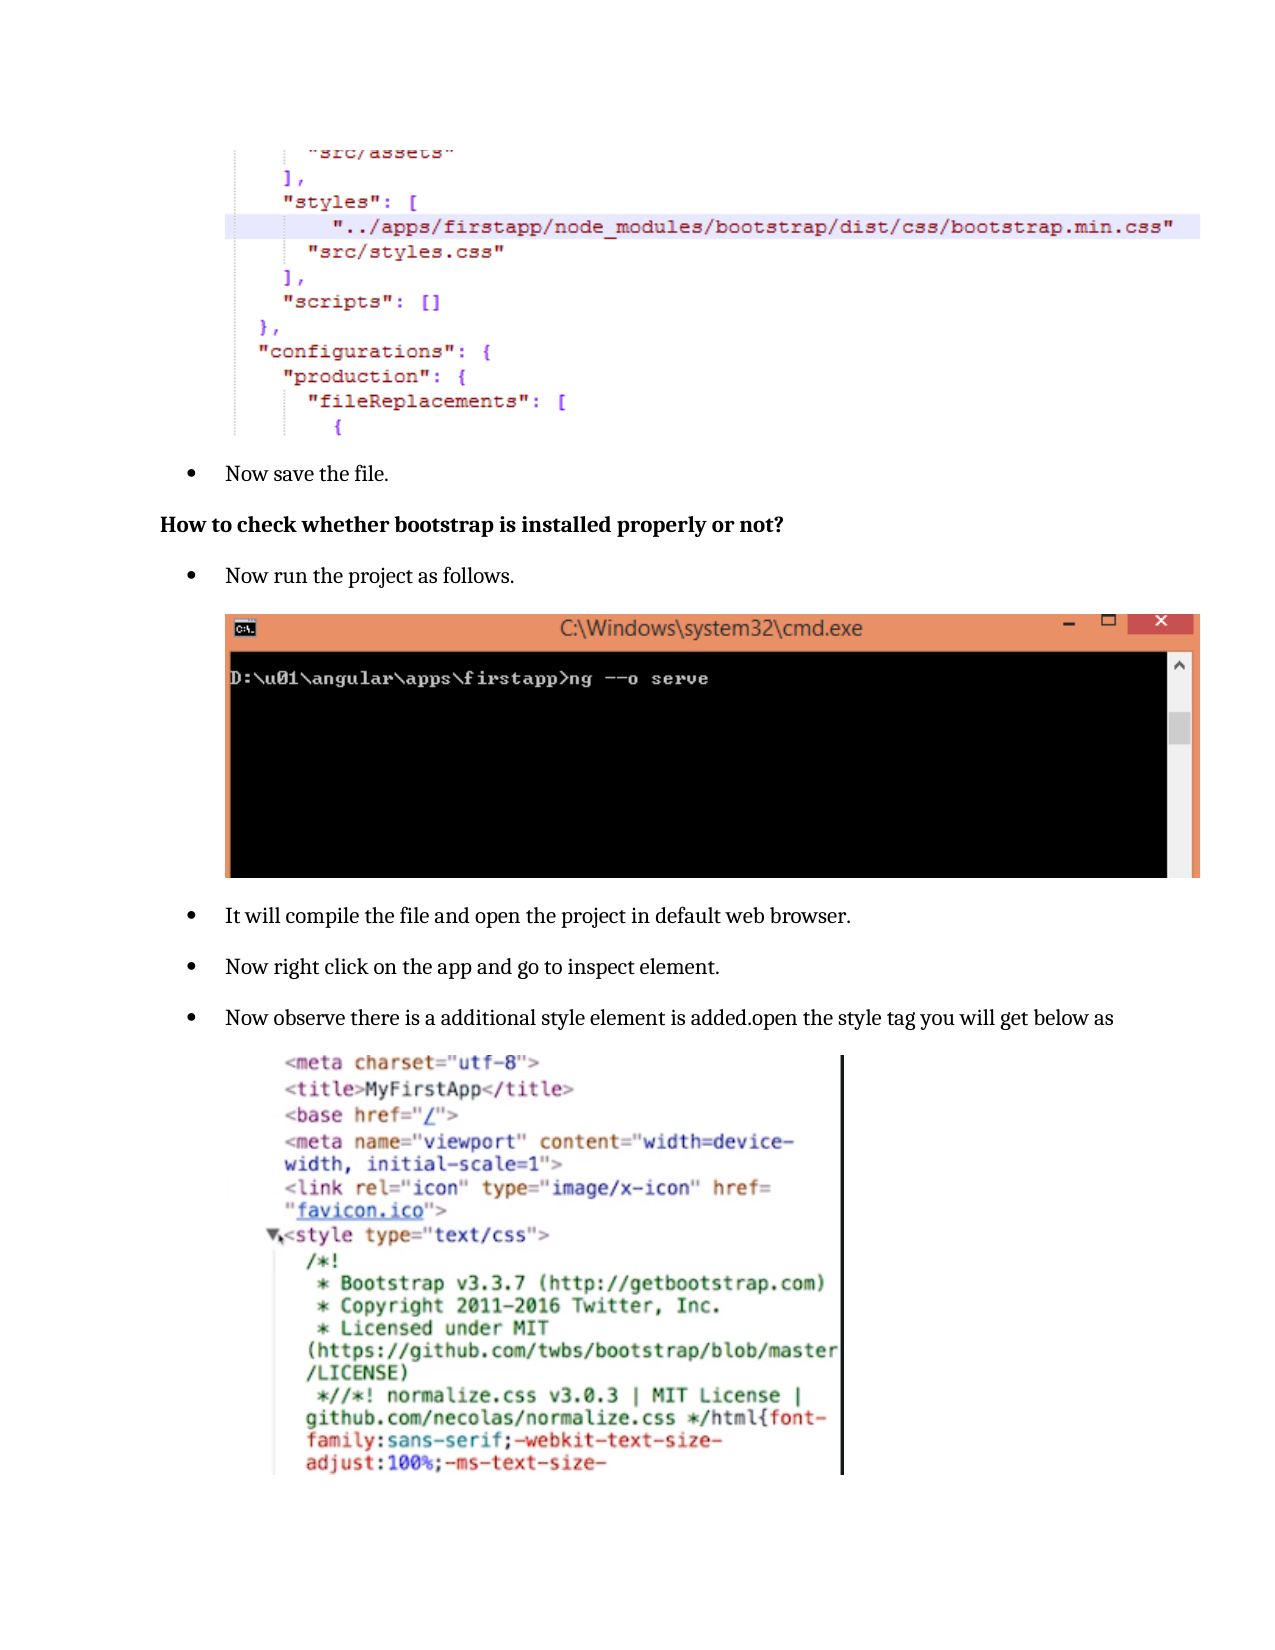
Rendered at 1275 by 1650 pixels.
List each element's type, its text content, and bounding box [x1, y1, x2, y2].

list Now right click on the app and go to inspect element. [187, 953, 1125, 980]
list Now save the file. [187, 461, 1125, 488]
picture [225, 150, 1200, 437]
subtitle How to check whether bootstrap is installed properly or not? [150, 512, 1125, 539]
list Now observe there is a additional style element is added.open the style tag you will get below as [187, 1004, 1125, 1031]
list Now run the project as follows. [187, 563, 1125, 590]
picture [225, 614, 1200, 878]
list It will compile the file and open the project in default web browser. [187, 902, 1125, 929]
picture [225, 1055, 844, 1475]
